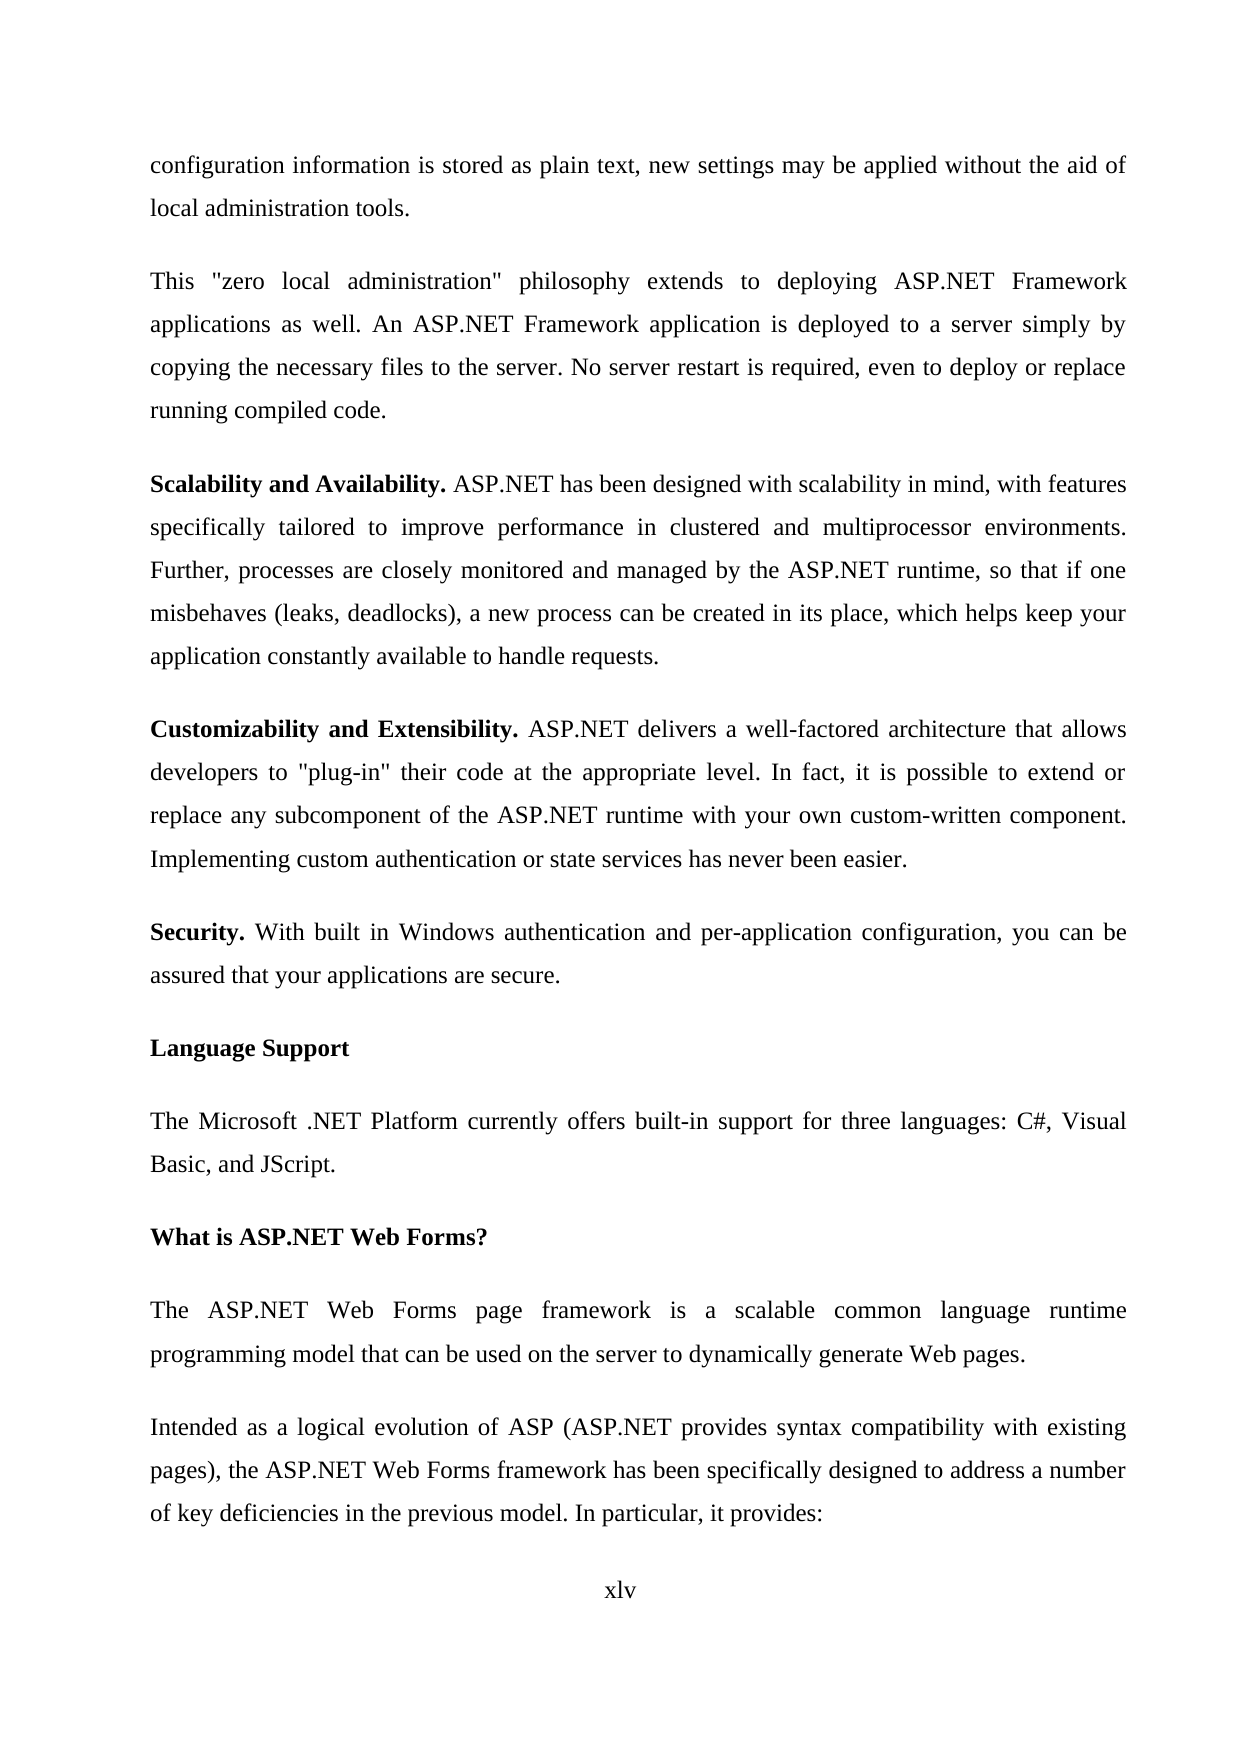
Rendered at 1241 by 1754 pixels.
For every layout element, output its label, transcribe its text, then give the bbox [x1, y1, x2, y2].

text Security. With built in Windows authentication and per-application configuration, you can be assured that your applications are secure. [150, 917, 1128, 989]
text Scalability and Availability. ASP.NET has been designed with scalability in mind, with features specifically tailored to improve performance in clustered and multiprocessor environments. Further, processes are closely monitored and managed by the ASP.NET runtime, so that if one misbehaves (leaks, deadlocks), a new process can be created in its place, which helps keep your application constantly available to handle requests. [150, 469, 1128, 670]
text Customizability and Extensibility. ASP.NET delivers a well-factored architecture that allows developers to "plug-in" their code at the appropriate level. In fact, it is possible to extend or replace any subcomponent of the ASP.NET runtime with your own custom-written component. Implementing custom authentication or state services has never been easier. [150, 714, 1128, 872]
text This "zero local administration" philosophy extends to deploying ASP.NET Framework applications as well. An ASP.NET Framework application is deployed to a server simply by copying the necessary files to the server. No server restart is required, even to deploy or replace running compiled code. [150, 266, 1128, 424]
text Intended as a logical evolution of ASP (ASP.NET provides syntax compatibility with existing pages), the ASP.NET Web Forms framework has been specifically designed to address a number of key deficiencies in the previous model. In particular, it provides: [150, 1412, 1128, 1527]
text Language Support [150, 1033, 1128, 1062]
text The ASP.NET Web Forms page framework is a scalable common language runtime programming model that can be used on the server to dynamically generate Web pages. [150, 1296, 1128, 1367]
text What is ASP.NET Web Forms? [150, 1222, 1128, 1251]
text configuration information is stored as plain text, new settings may be applied without the aid of local administration tools. [150, 150, 1128, 222]
text The Microsoft .NET Platform currently offers built-in support for three languages: C#, Visual Basic, and JScript. [150, 1106, 1128, 1178]
